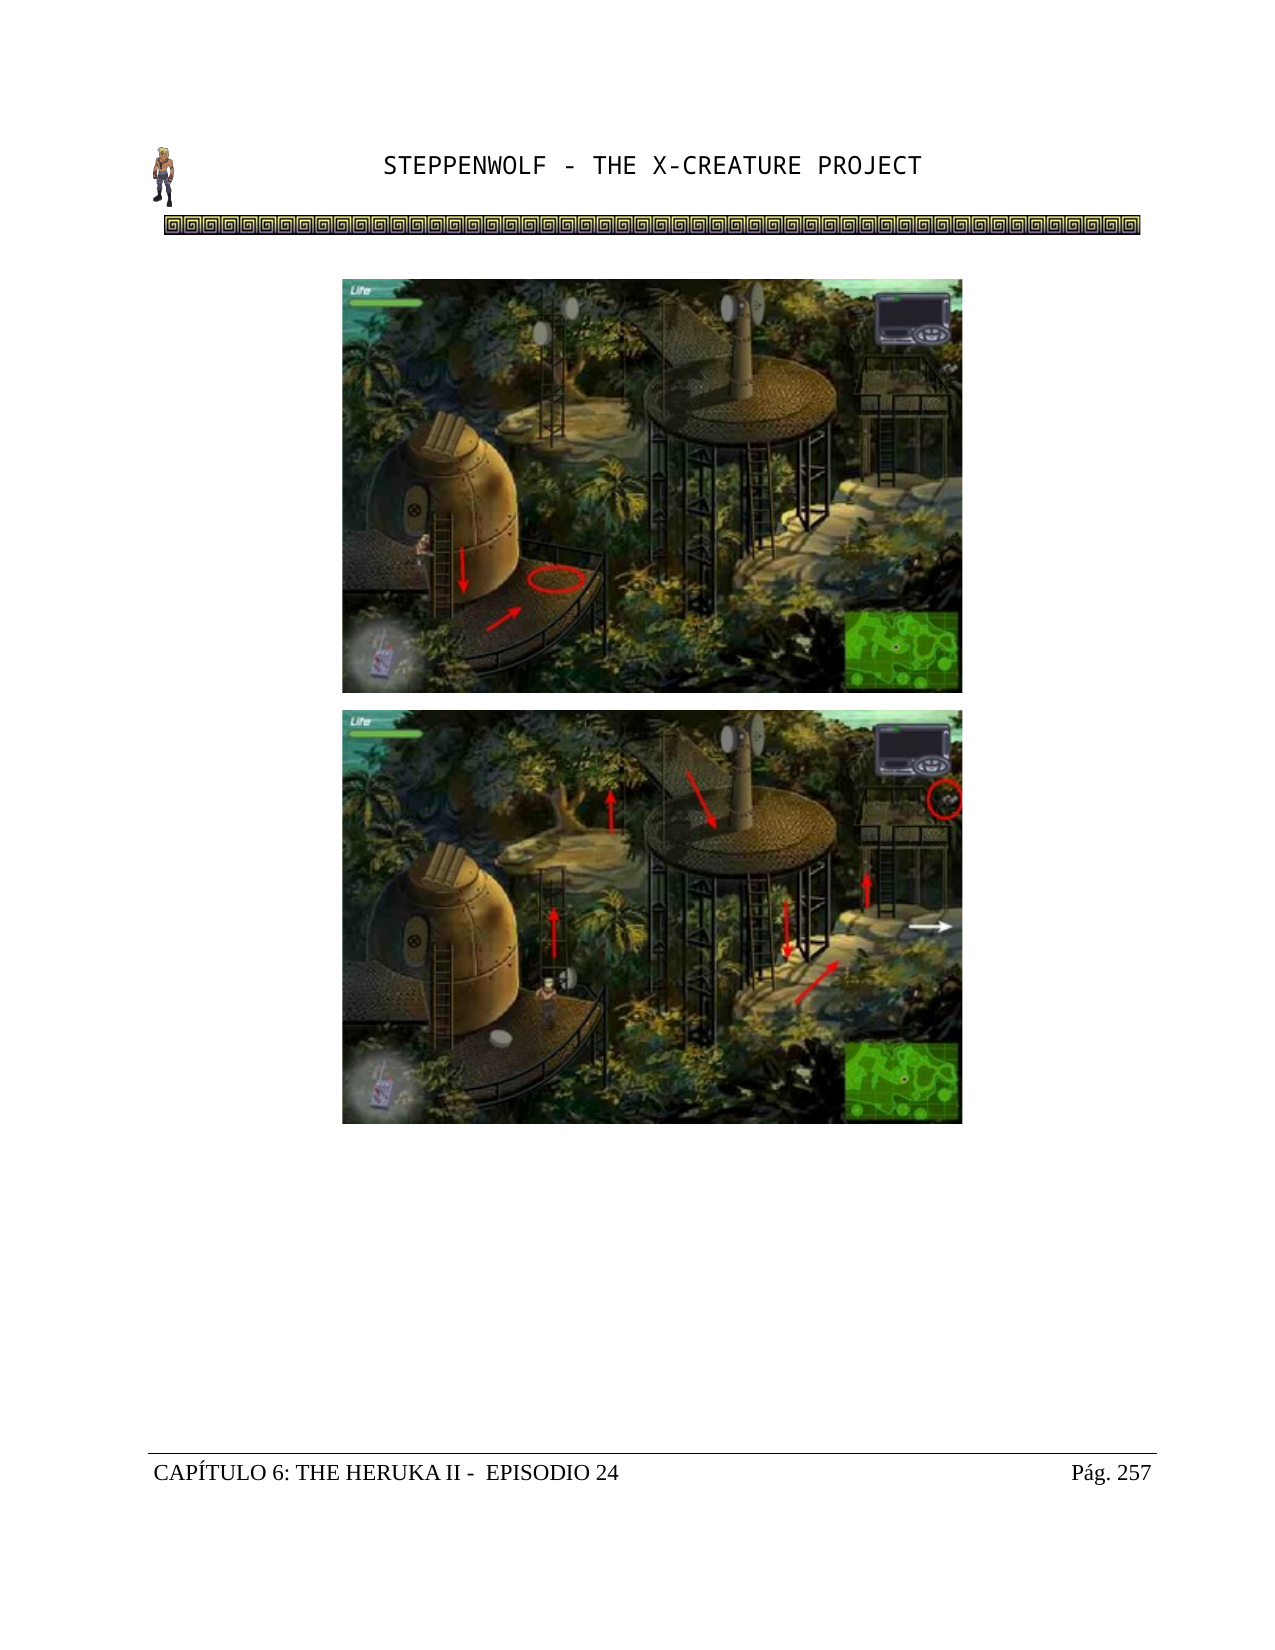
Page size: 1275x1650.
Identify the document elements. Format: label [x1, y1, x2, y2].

picture [147, 147, 181, 207]
picture [342, 710, 963, 1124]
picture [342, 279, 963, 693]
picture [164, 215, 1141, 235]
